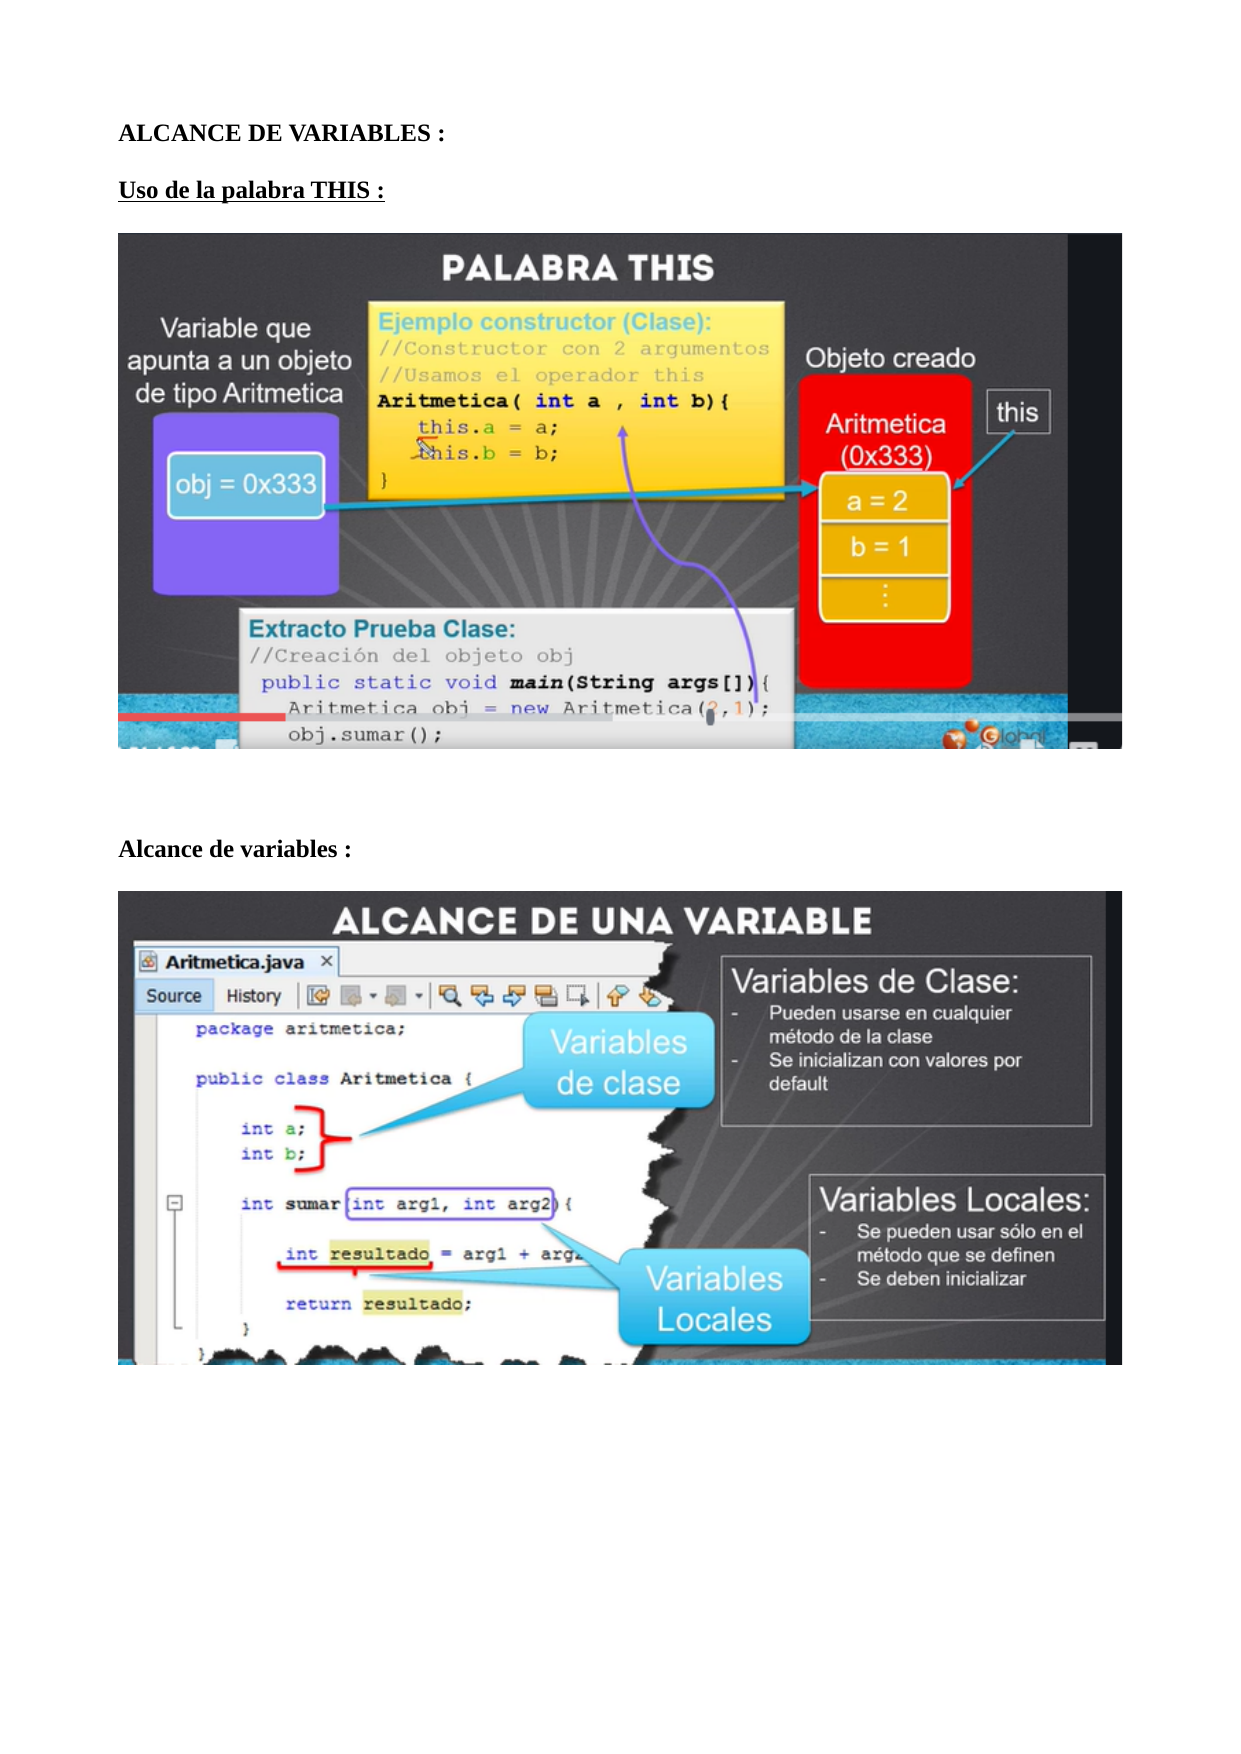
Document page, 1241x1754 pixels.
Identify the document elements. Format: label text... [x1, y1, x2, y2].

text Uso de la palabra THIS : [118, 176, 1122, 204]
text ALCANCE DE VARIABLES : [118, 118, 1122, 147]
picture [118, 891, 1123, 1365]
picture [118, 233, 1123, 749]
text Alcance de variables : [118, 834, 1122, 863]
